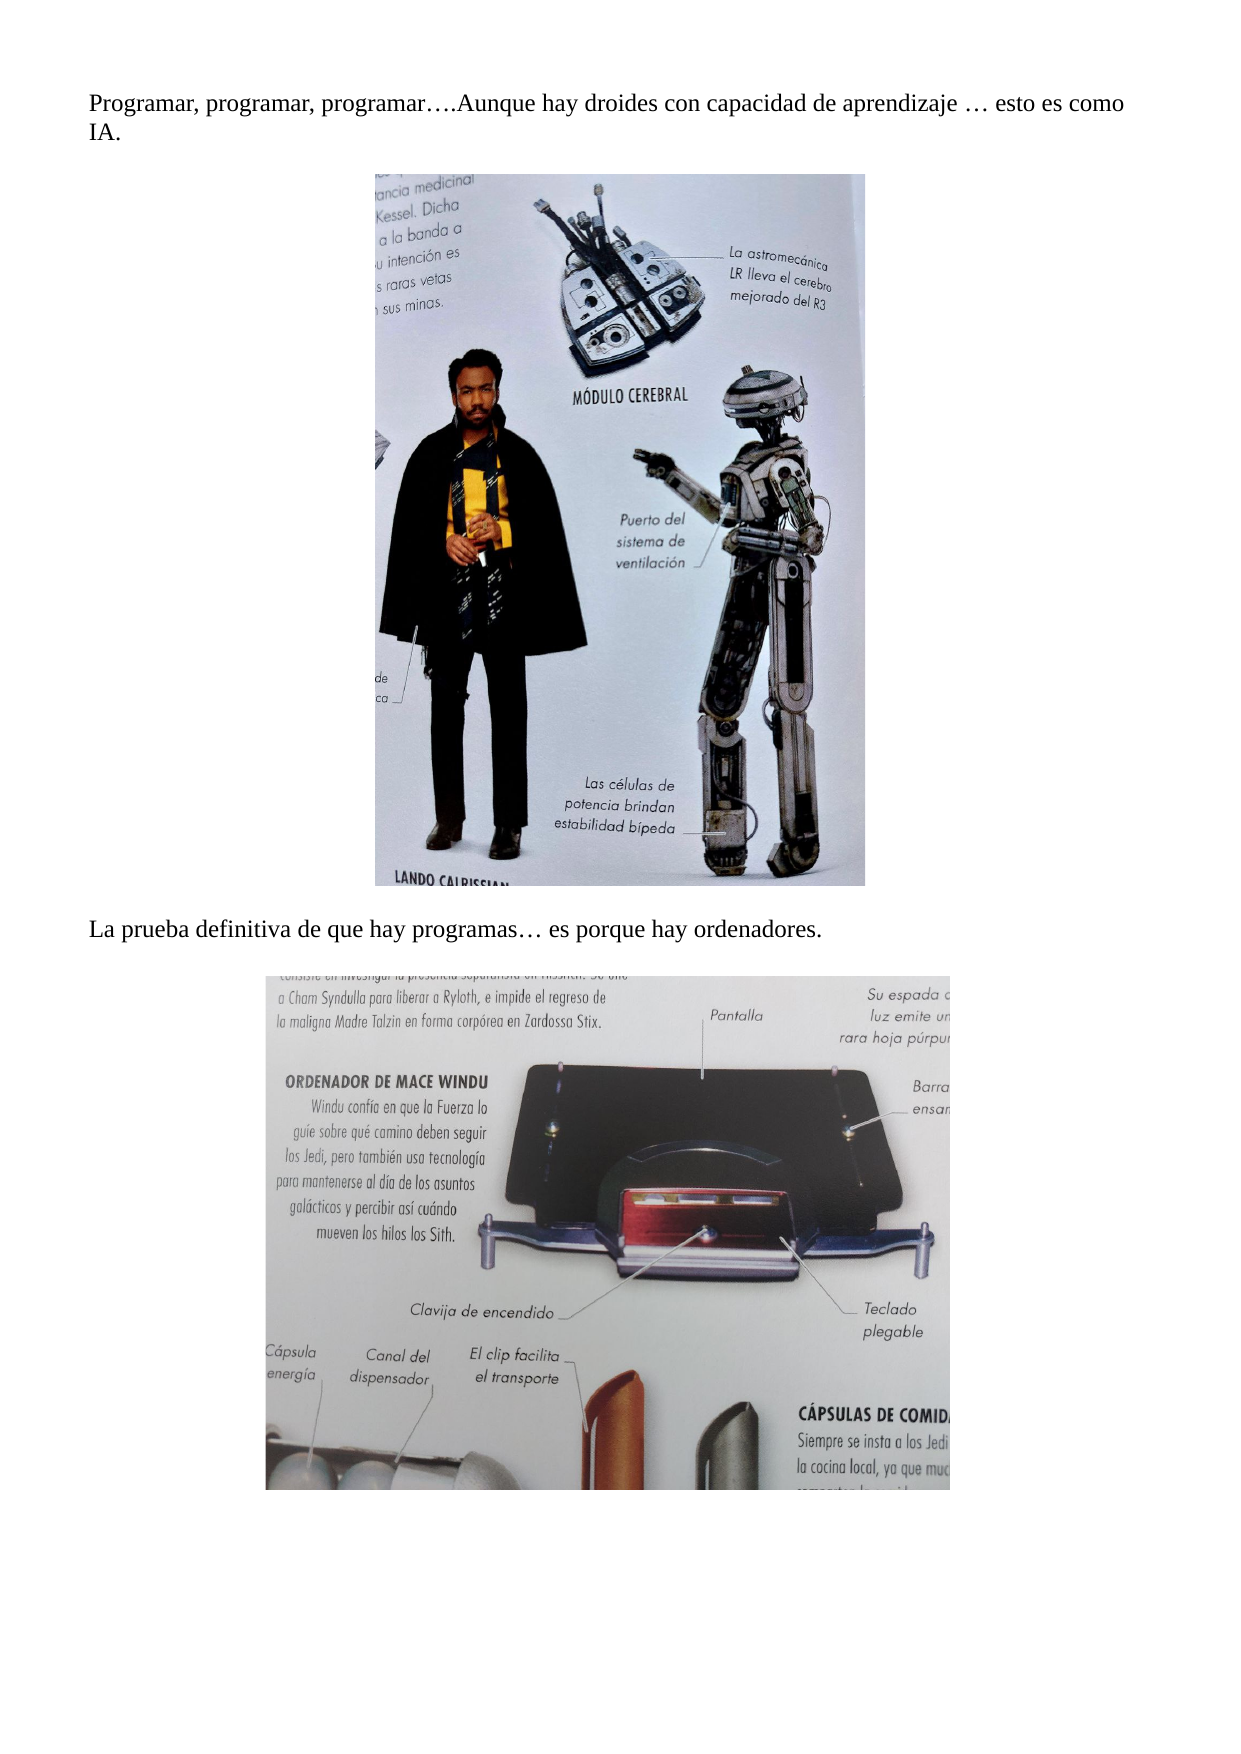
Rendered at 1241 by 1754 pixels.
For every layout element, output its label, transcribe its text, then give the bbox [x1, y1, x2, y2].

picture [375, 174, 866, 886]
text La prueba definitiva de que hay programas… es porque hay ordenadores. [88, 914, 1152, 943]
text Programar, programar, programar….Aunque hay droides con capacidad de aprendizaje … esto es como IA. [88, 88, 1152, 146]
picture [265, 976, 950, 1490]
